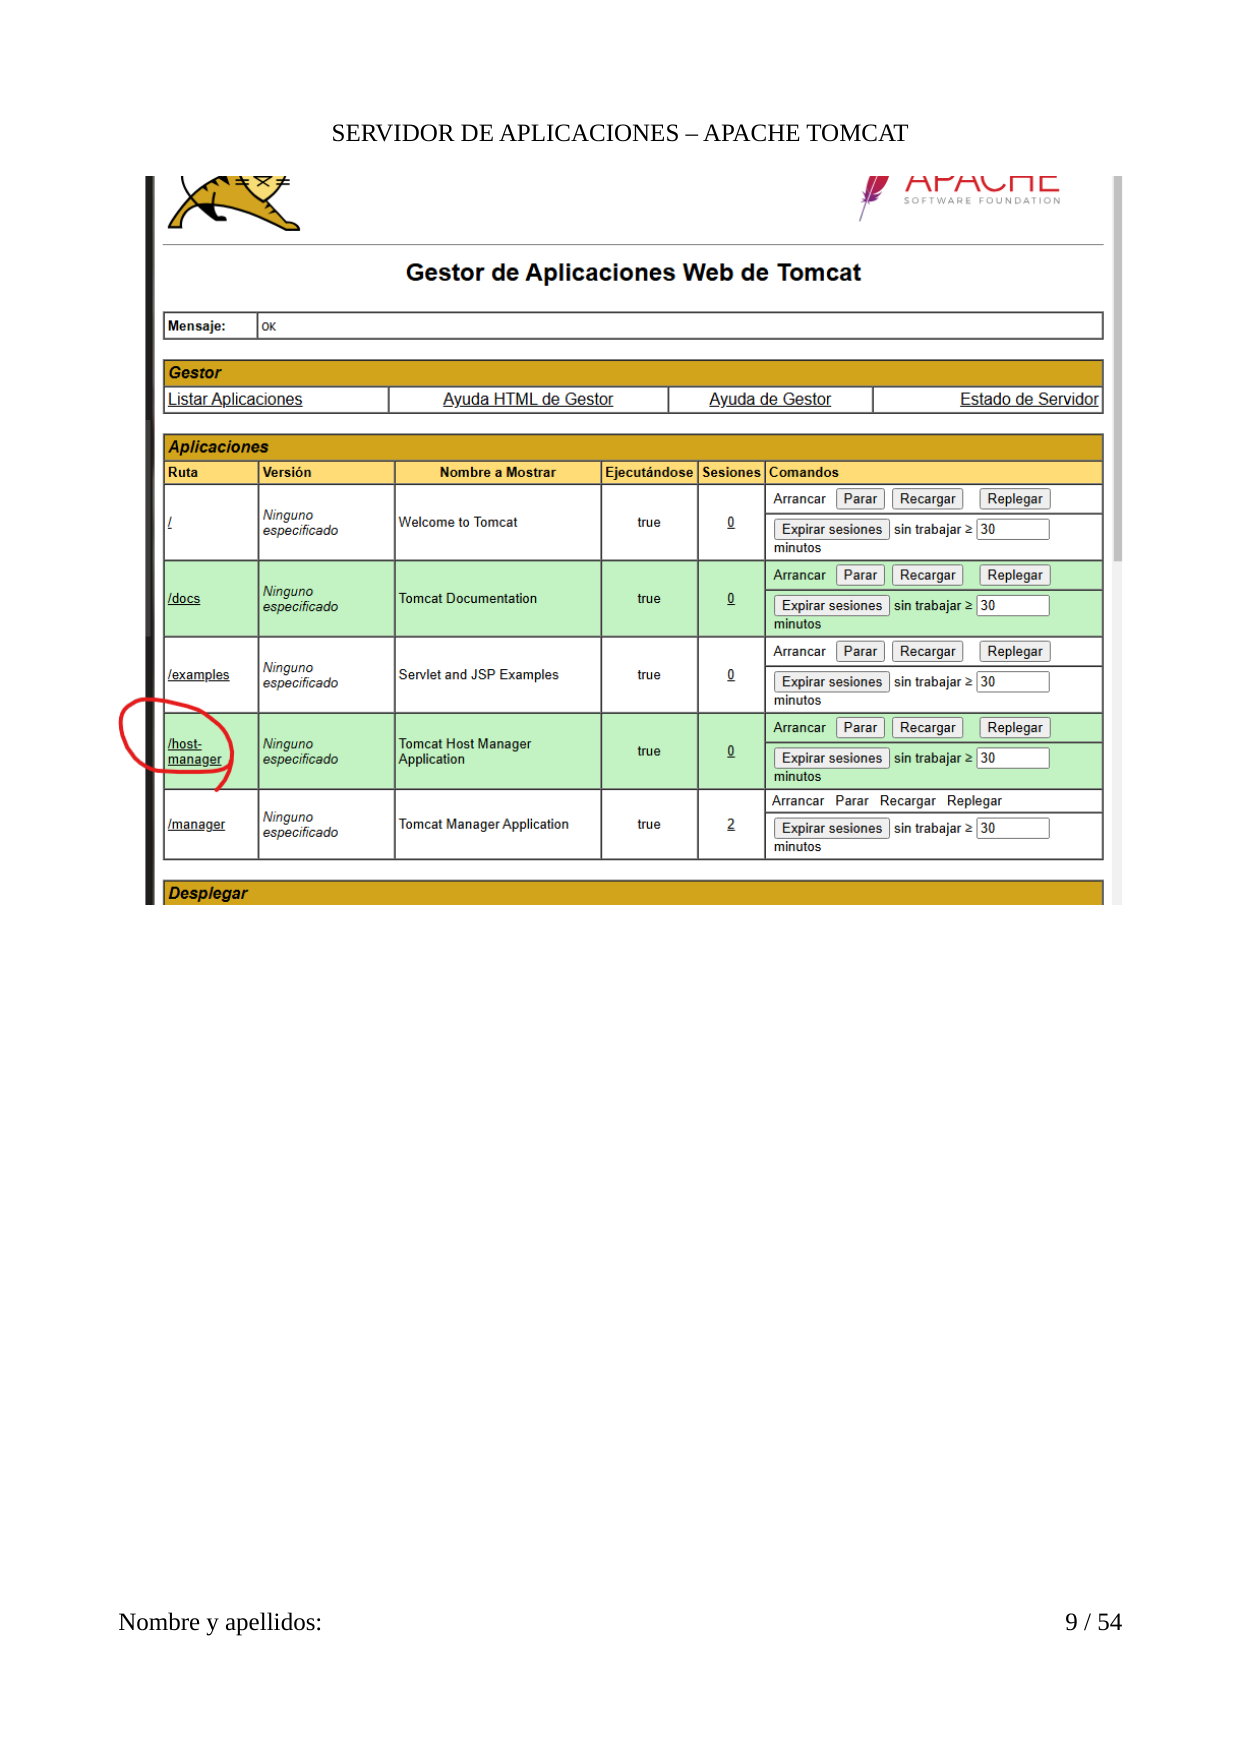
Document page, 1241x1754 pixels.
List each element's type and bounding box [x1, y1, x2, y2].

picture [118, 176, 1123, 905]
